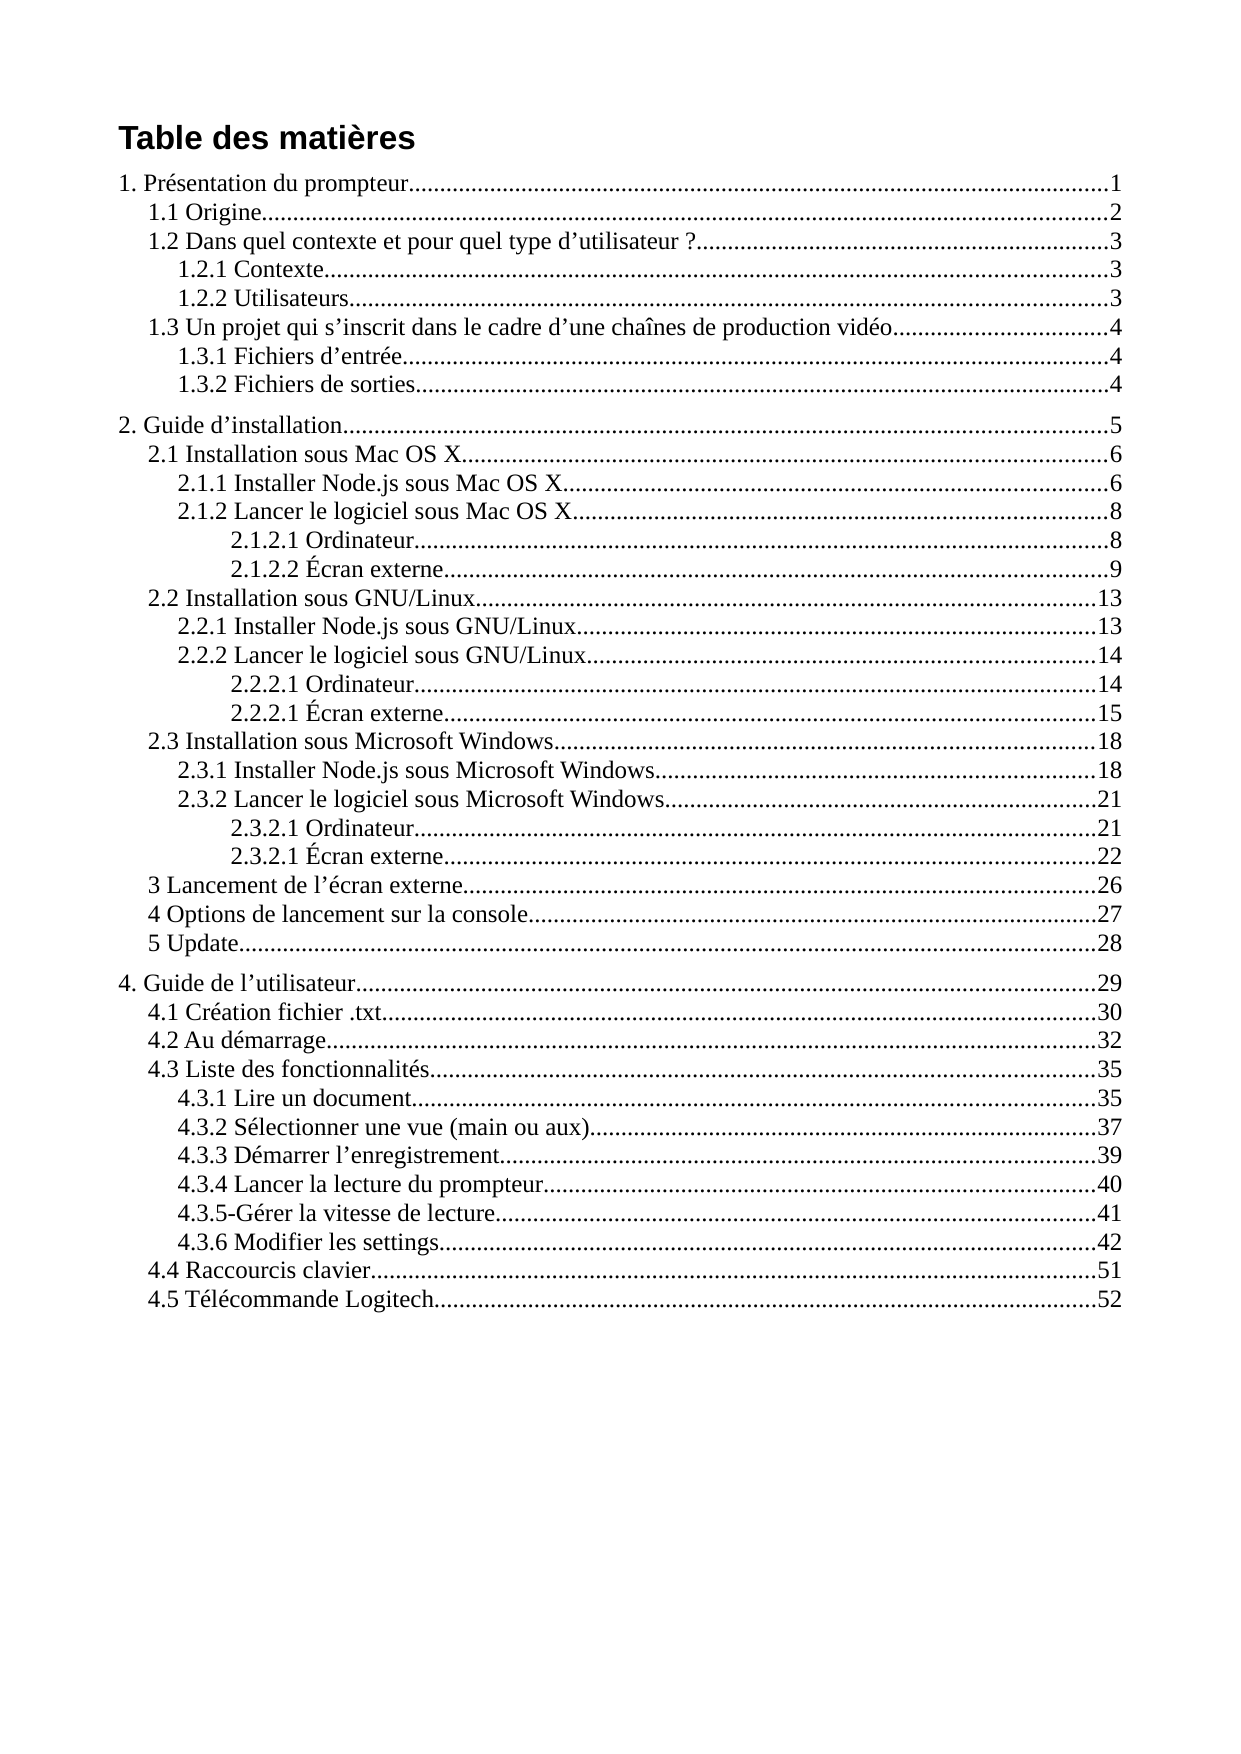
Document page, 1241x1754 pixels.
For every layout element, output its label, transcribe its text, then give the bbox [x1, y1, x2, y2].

text 4.3.4 Lancer la lecture du prompteur 40 [177, 1169, 1122, 1198]
text 3 Lancement de l’écran externe 26 [148, 870, 1122, 899]
text 2.3 Installation sous Microsoft Windows 18 [148, 726, 1122, 755]
text 4.1 Création fichier .txt 30 [148, 997, 1122, 1026]
text 4.3.5-Gérer la vitesse de lecture 41 [177, 1198, 1122, 1227]
text 2.3.2.1 Écran externe 22 [230, 841, 1122, 870]
text 2.1.2 Lancer le logiciel sous Mac OS X 8 [177, 496, 1122, 525]
text 1.2 Dans quel contexte et pour quel type d’utilisateur ? 3 [148, 226, 1122, 254]
text 4. Guide de l’utilisateur 29 [118, 968, 1122, 997]
text 2.2.2.1 Écran externe 15 [230, 698, 1122, 726]
text 2.1.2.1 Ordinateur 8 [230, 525, 1122, 554]
text 4.2 Au démarrage 32 [148, 1026, 1122, 1054]
text 2.1.1 Installer Node.js sous Mac OS X 6 [177, 468, 1122, 496]
text 2.1.2.2 Écran externe 9 [230, 554, 1122, 583]
text 4.5 Télécommande Logitech 52 [148, 1284, 1122, 1313]
text 2.3.1 Installer Node.js sous Microsoft Windows 18 [177, 755, 1122, 784]
text 4.3.2 Sélectionner une vue (main ou aux) 37 [177, 1112, 1122, 1141]
text 2.2.2.1 Ordinateur 14 [230, 669, 1122, 698]
text 1. Présentation du prompteur 1 [118, 168, 1122, 197]
text 2.2.1 Installer Node.js sous GNU/Linux 13 [177, 611, 1122, 640]
text 2.2.2 Lancer le logiciel sous GNU/Linux 14 [177, 640, 1122, 669]
text 4.4 Raccourcis clavier 51 [148, 1256, 1122, 1284]
text 4.3.6 Modifier les settings 42 [177, 1227, 1122, 1256]
text 2. Guide d’installation 5 [118, 410, 1122, 439]
text 2.2 Installation sous GNU/Linux 13 [148, 583, 1122, 611]
text 4.3.1 Lire un document 35 [177, 1083, 1122, 1112]
text 1.2.1 Contexte 3 [177, 254, 1122, 283]
text 2.3.2 Lancer le logiciel sous Microsoft Windows 21 [177, 784, 1122, 813]
text 1.3.1 Fichiers d’entrée 4 [177, 341, 1122, 369]
text 1.1 Origine 2 [148, 197, 1122, 226]
text 4.3 Liste des fonctionnalités 35 [148, 1054, 1122, 1083]
text 2.1 Installation sous Mac OS X 6 [148, 439, 1122, 468]
text 1.3 Un projet qui s’inscrit dans le cadre d’une chaînes de production vidéo 4 [148, 312, 1122, 341]
text 4.3.3 Démarrer l’enregistrement 39 [177, 1141, 1122, 1169]
text 1.3.2 Fichiers de sorties 4 [177, 369, 1122, 398]
subtitle Table des matières [118, 118, 1122, 157]
text 1.2.2 Utilisateurs 3 [177, 283, 1122, 312]
text 4 Options de lancement sur la console 27 [148, 899, 1122, 928]
text 2.3.2.1 Ordinateur 21 [230, 813, 1122, 841]
text 5 Update 28 [148, 928, 1122, 956]
